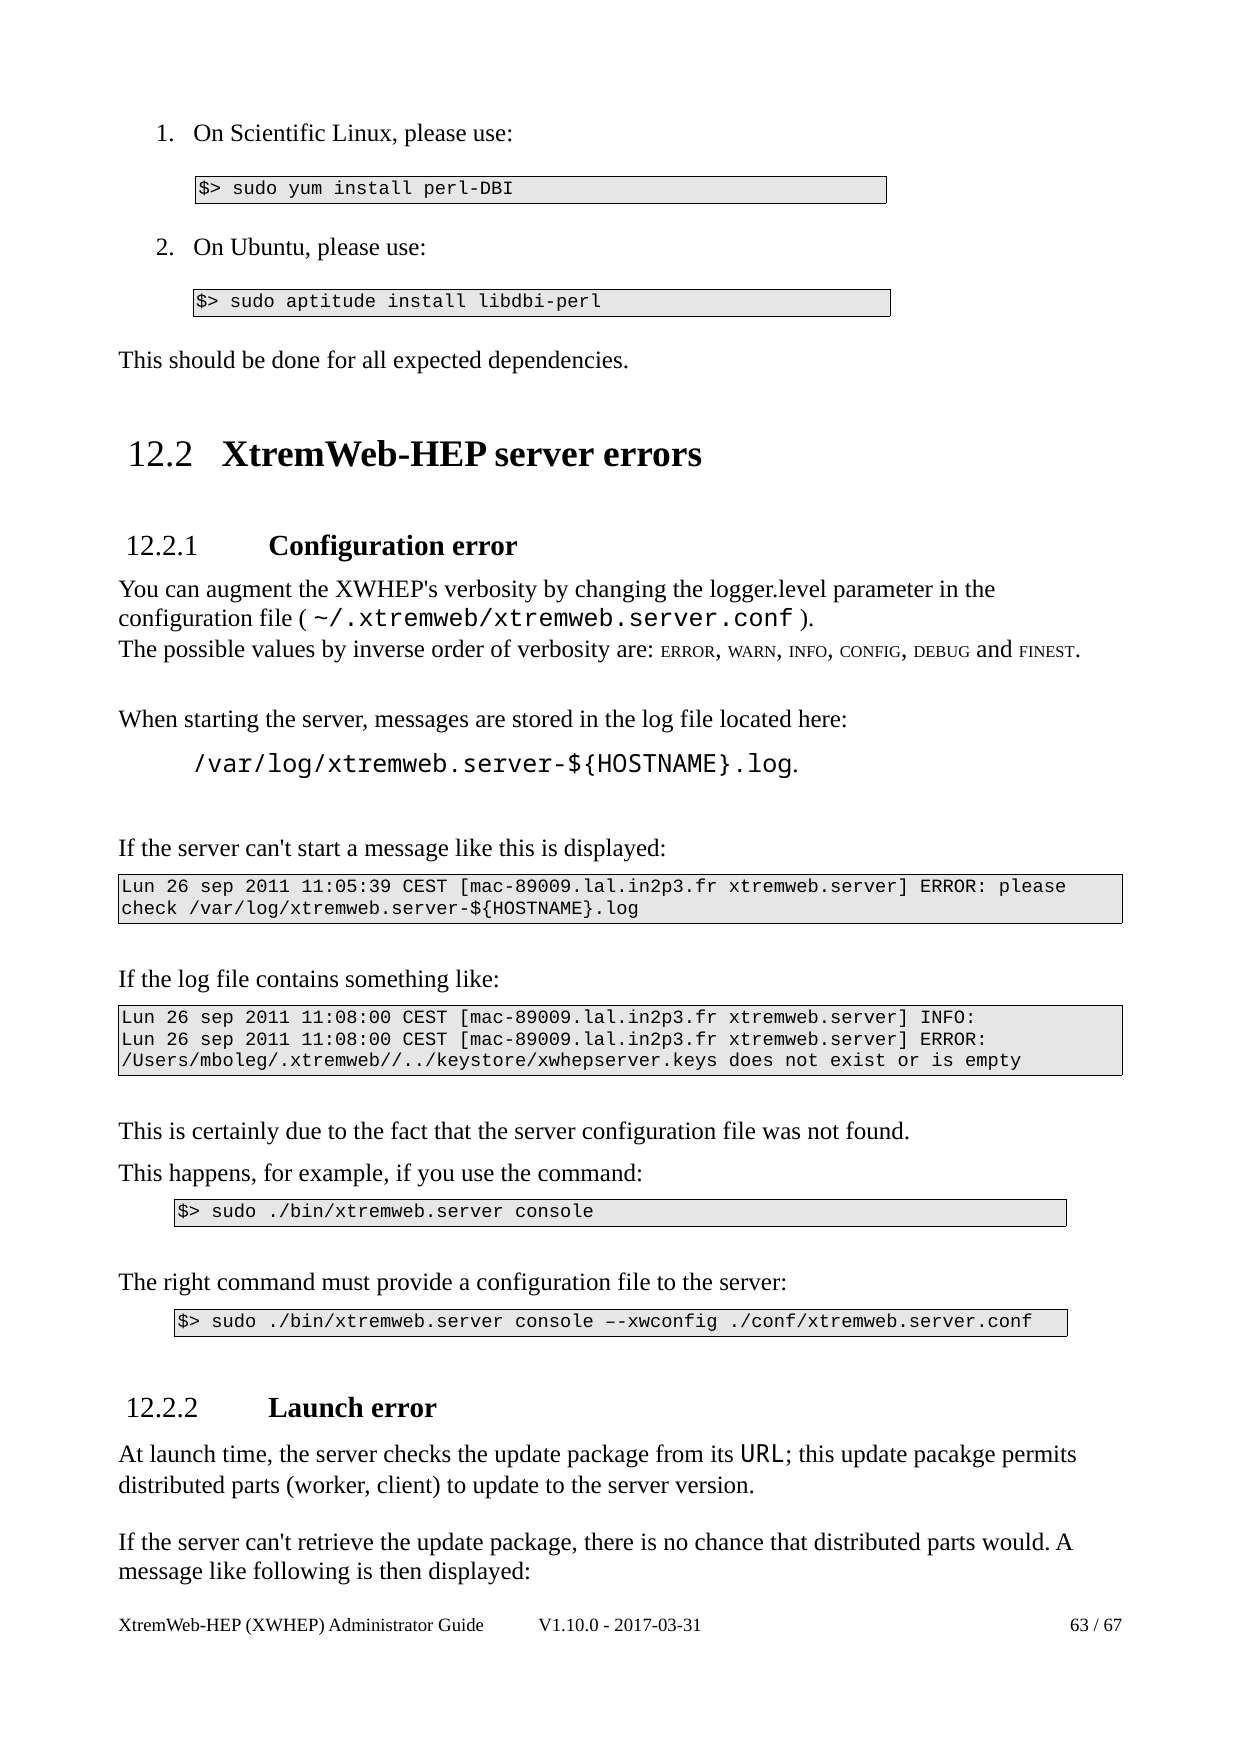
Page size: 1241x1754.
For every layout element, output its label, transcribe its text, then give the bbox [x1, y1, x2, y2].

list On Scientific Linux, please use: [156, 118, 1122, 147]
subtitle XtremWeb-HEP server errors [118, 431, 1122, 474]
text At launch time, the server checks the update package from its URL; this update pacakge permits distributed parts (worker, client) to update to the server version. [118, 1436, 1122, 1498]
text This happens, for example, if you use the command: [118, 1158, 1122, 1186]
text If the server can't retrieve the update package, there is no chance that distributed parts would. A message like following is then displayed: [118, 1527, 1122, 1585]
text Lun 26 sep 2011 11:08:00 CEST [mac-89009.lal.in2p3.fr xtremweb.server] INFO: [119, 1006, 1122, 1027]
subtitle Launch error [118, 1390, 1122, 1423]
text If the log file contains something like: [118, 964, 1122, 993]
text $> sudo ./bin/xtremweb.server console –-xwconfig ./conf/xtremweb.server.conf [175, 1310, 1067, 1336]
text $> sudo aptitude install libdbi-perl [194, 290, 890, 316]
text When starting the server, messages are stored in the log file located here: [118, 704, 1122, 733]
text Lun 26 sep 2011 11:08:00 CEST [mac-89009.lal.in2p3.fr xtremweb.server] ERROR: /Users/mboleg/.xtremweb//../keystore/xwhepserver.keys does not exist or is empty [119, 1027, 1122, 1075]
text This should be done for all expected dependencies. [118, 345, 1122, 374]
list On Ubuntu, please use: [156, 232, 1122, 260]
text This is certainly due to the fact that the server configuration file was not found. [118, 1116, 1122, 1145]
text $> sudo ./bin/xtremweb.server console [175, 1200, 1066, 1226]
text If the server can't start a message like this is displayed: [118, 833, 1122, 862]
subtitle Configuration error [118, 528, 1122, 562]
text Lun 26 sep 2011 11:05:39 CEST [mac-89009.lal.in2p3.fr xtremweb.server] ERROR: please check /var/log/xtremweb.server-${HOSTNAME}.log [119, 875, 1122, 923]
text You can augment the XWHEP's verbosity by changing the logger.level parameter in the configuration file ( ~/.xtremweb/xtremweb.server.conf ). [118, 574, 1122, 634]
text $> sudo yum install perl-DBI [196, 177, 886, 203]
text /var/log/xtremweb.server-${HOSTNAME}.log. [192, 745, 1122, 779]
text The right command must provide a configuration file to the server: [118, 1267, 1122, 1296]
text The possible values by inverse order of verbosity are: error, warn, info, config, debug and finest. [118, 634, 1122, 663]
